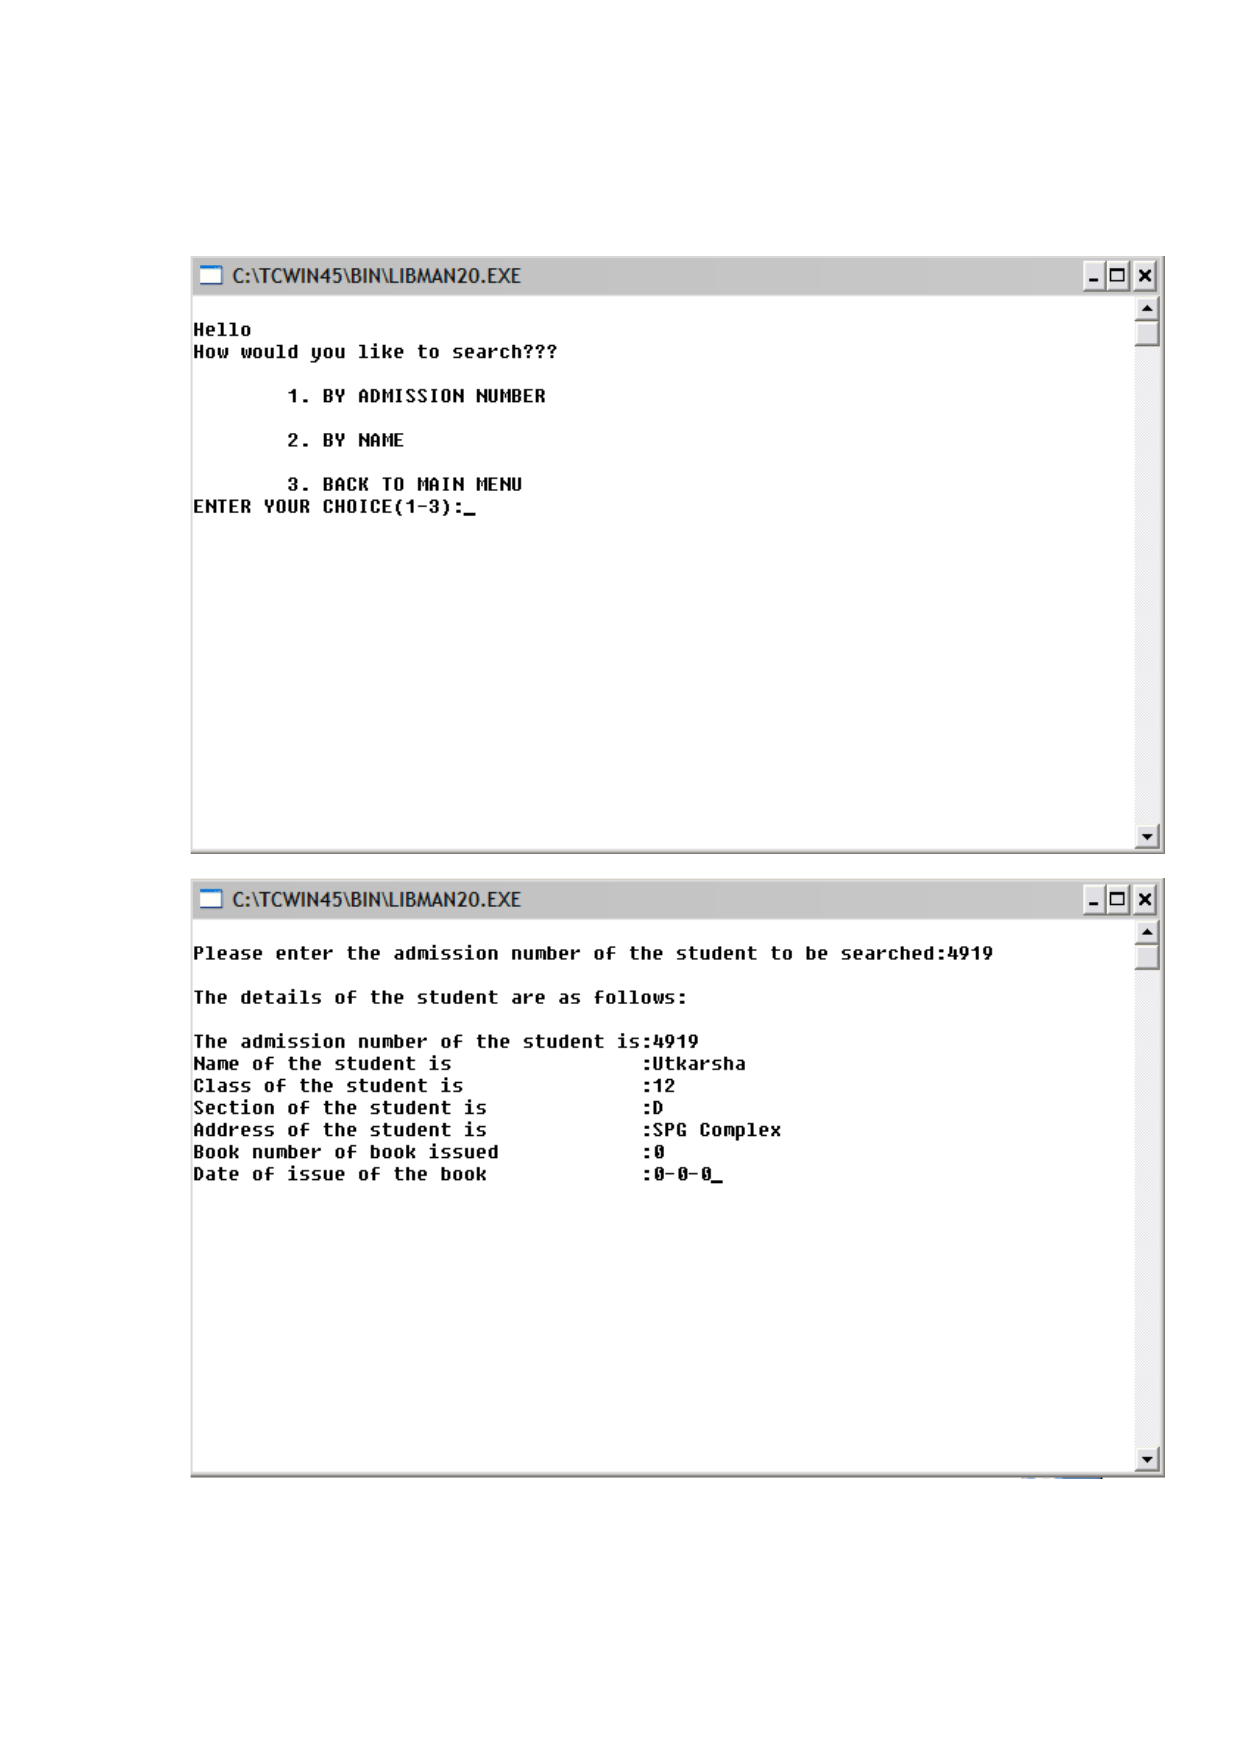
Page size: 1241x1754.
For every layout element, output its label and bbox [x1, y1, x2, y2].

picture [190, 878, 818, 1479]
picture [190, 256, 818, 854]
